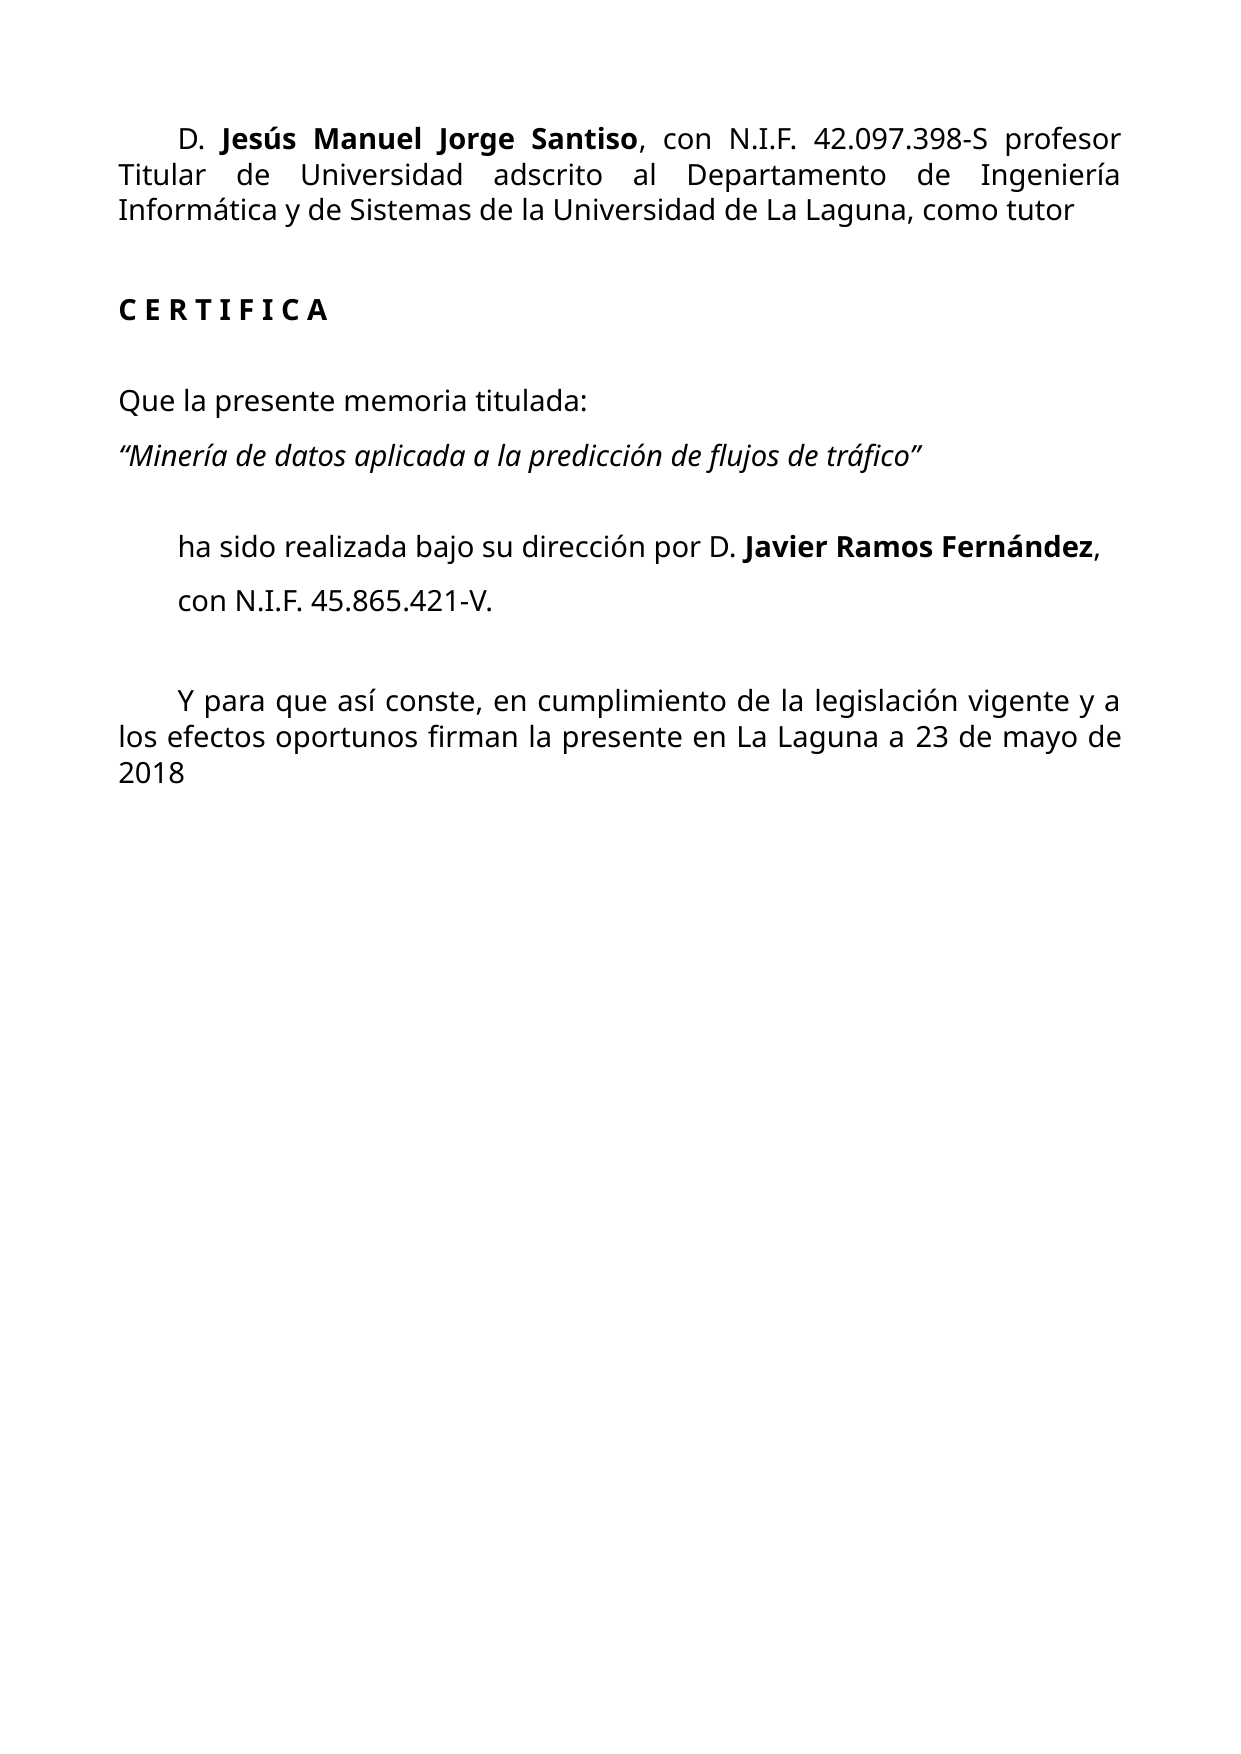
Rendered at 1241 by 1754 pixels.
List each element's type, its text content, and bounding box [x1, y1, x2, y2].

text “Minería de datos aplicada a la predicción de flujos de tráfico” [118, 435, 1122, 475]
text Y para que así conste, en cumplimiento de la legislación vigente y a los efectos oportunos firman la presente en La Laguna a 23 de mayo de 2018 [118, 680, 1122, 792]
text C E R T I F I C A [118, 289, 1122, 329]
text ha sido realizada bajo su dirección por D. Javier Ramos Fernández, [118, 526, 1122, 566]
text Que la presente memoria titulada: [118, 381, 1122, 420]
text D. Jesús Manuel Jorge Santiso, con N.I.F. 42.097.398-S profesor Titular de Universidad adscrito al Departamento de Ingeniería Informática y de Sistemas de la Universidad de La Laguna, como tutor [118, 118, 1122, 229]
text con N.I.F. 45.865.421-V. [118, 581, 1122, 620]
